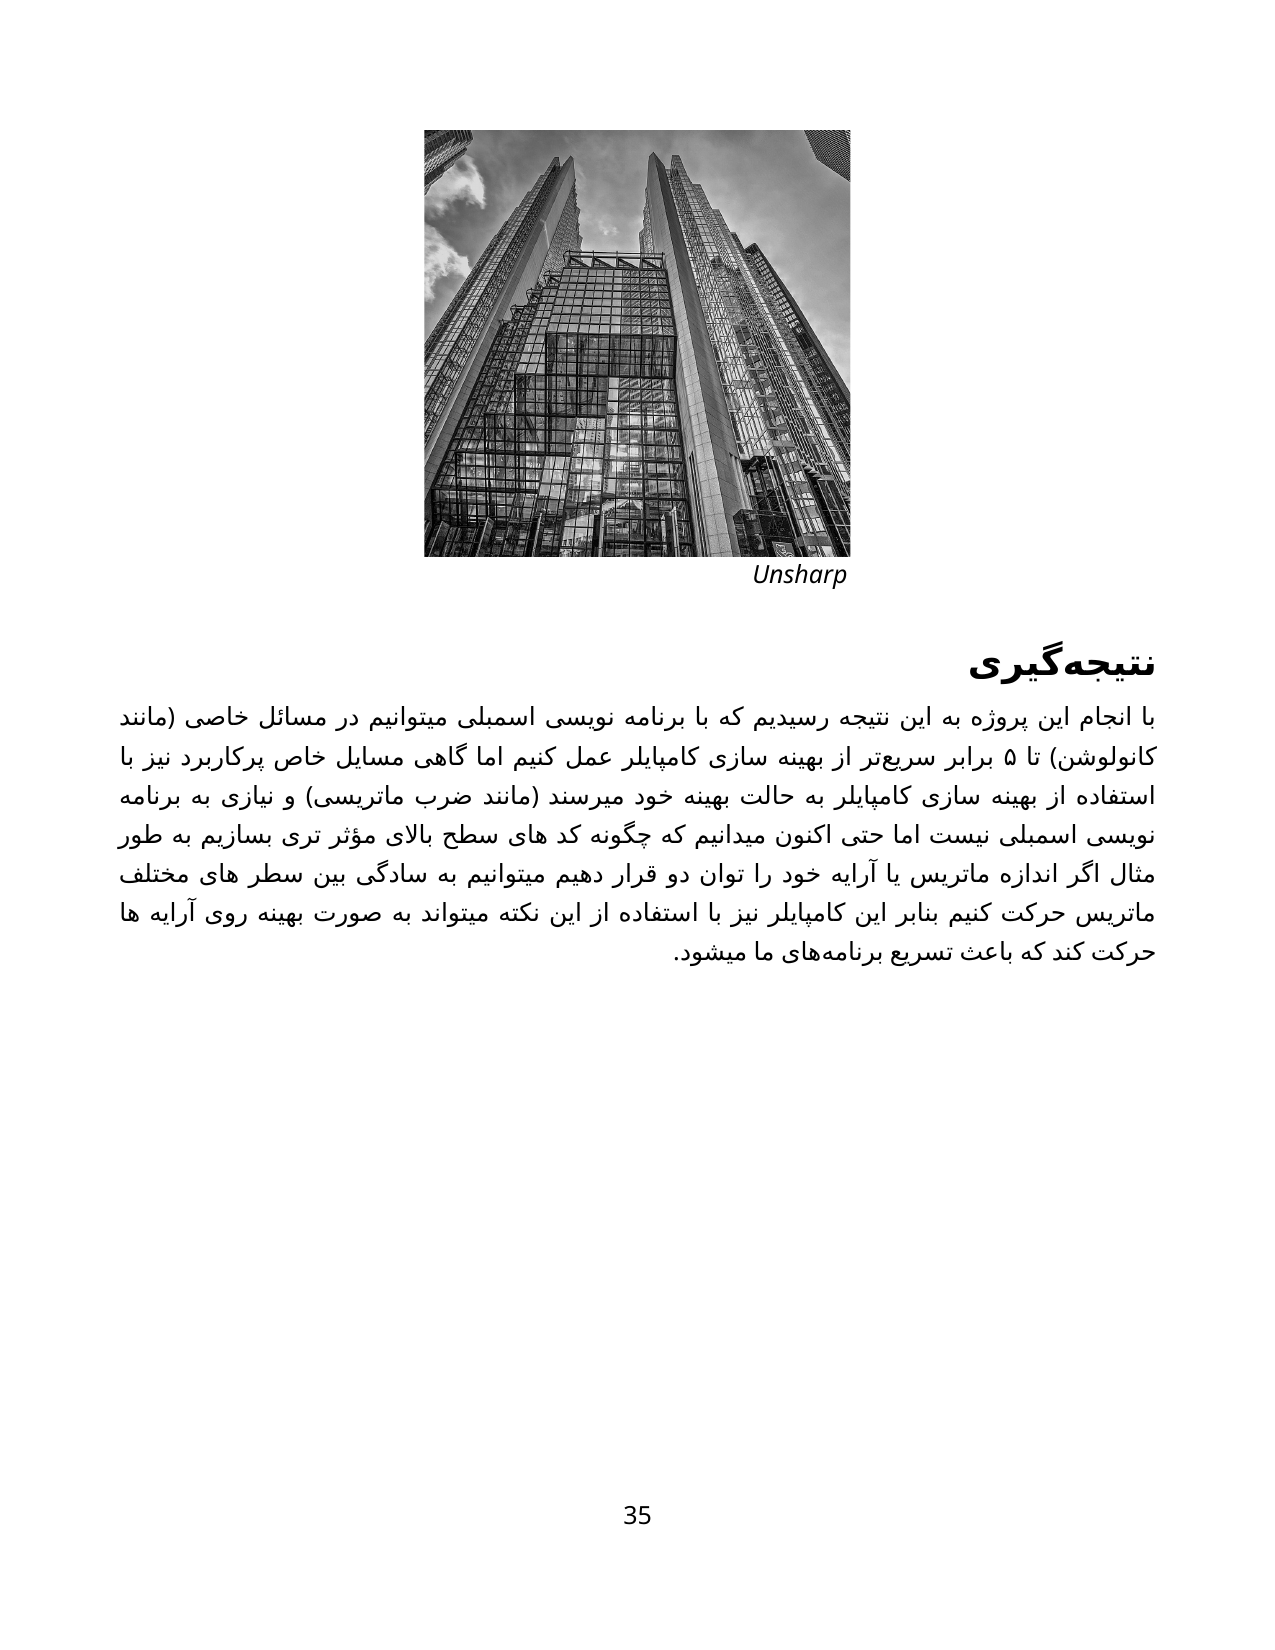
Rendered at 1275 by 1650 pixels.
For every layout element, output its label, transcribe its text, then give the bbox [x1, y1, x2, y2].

picture [424, 130, 851, 557]
subtitle نتیجه‌گیری [118, 636, 1157, 687]
text با انجام این پروژه به این نتیجه رسیدیم که با برنامه نویسی اسمبلی میتوانیم در مسائل خاصی (مانند کانولوشن) تا ۵ برابر سریع‌تر از بهینه سازی کامپایلر عمل کنیم اما گاهی مسایل خاص پرکاربرد نیز با استفاده از بهینه سازی کامپایلر به حالت بهینه خود میرسند (مانند ضرب ماتریسی) و نیازی به برنامه نویسی اسمبلی نیست اما حتی اکنون میدانیم که چگونه کد های سطح بالای مؤثر تری بسازیم به طور مثال اگر اندازه ماتریس یا آرایه خود را توان دو قرار دهیم میتوانیم به سادگی بین سطر های مختلف ماتریس حرکت کنیم بنابر این کامپایلر نیز با استفاده از این نکته میتواند به صورت بهینه روی آرایه ها حرکت کند که باعث تسریع برنامه‌های ما میشود. [118, 699, 1157, 968]
text Unsharp [424, 557, 850, 591]
